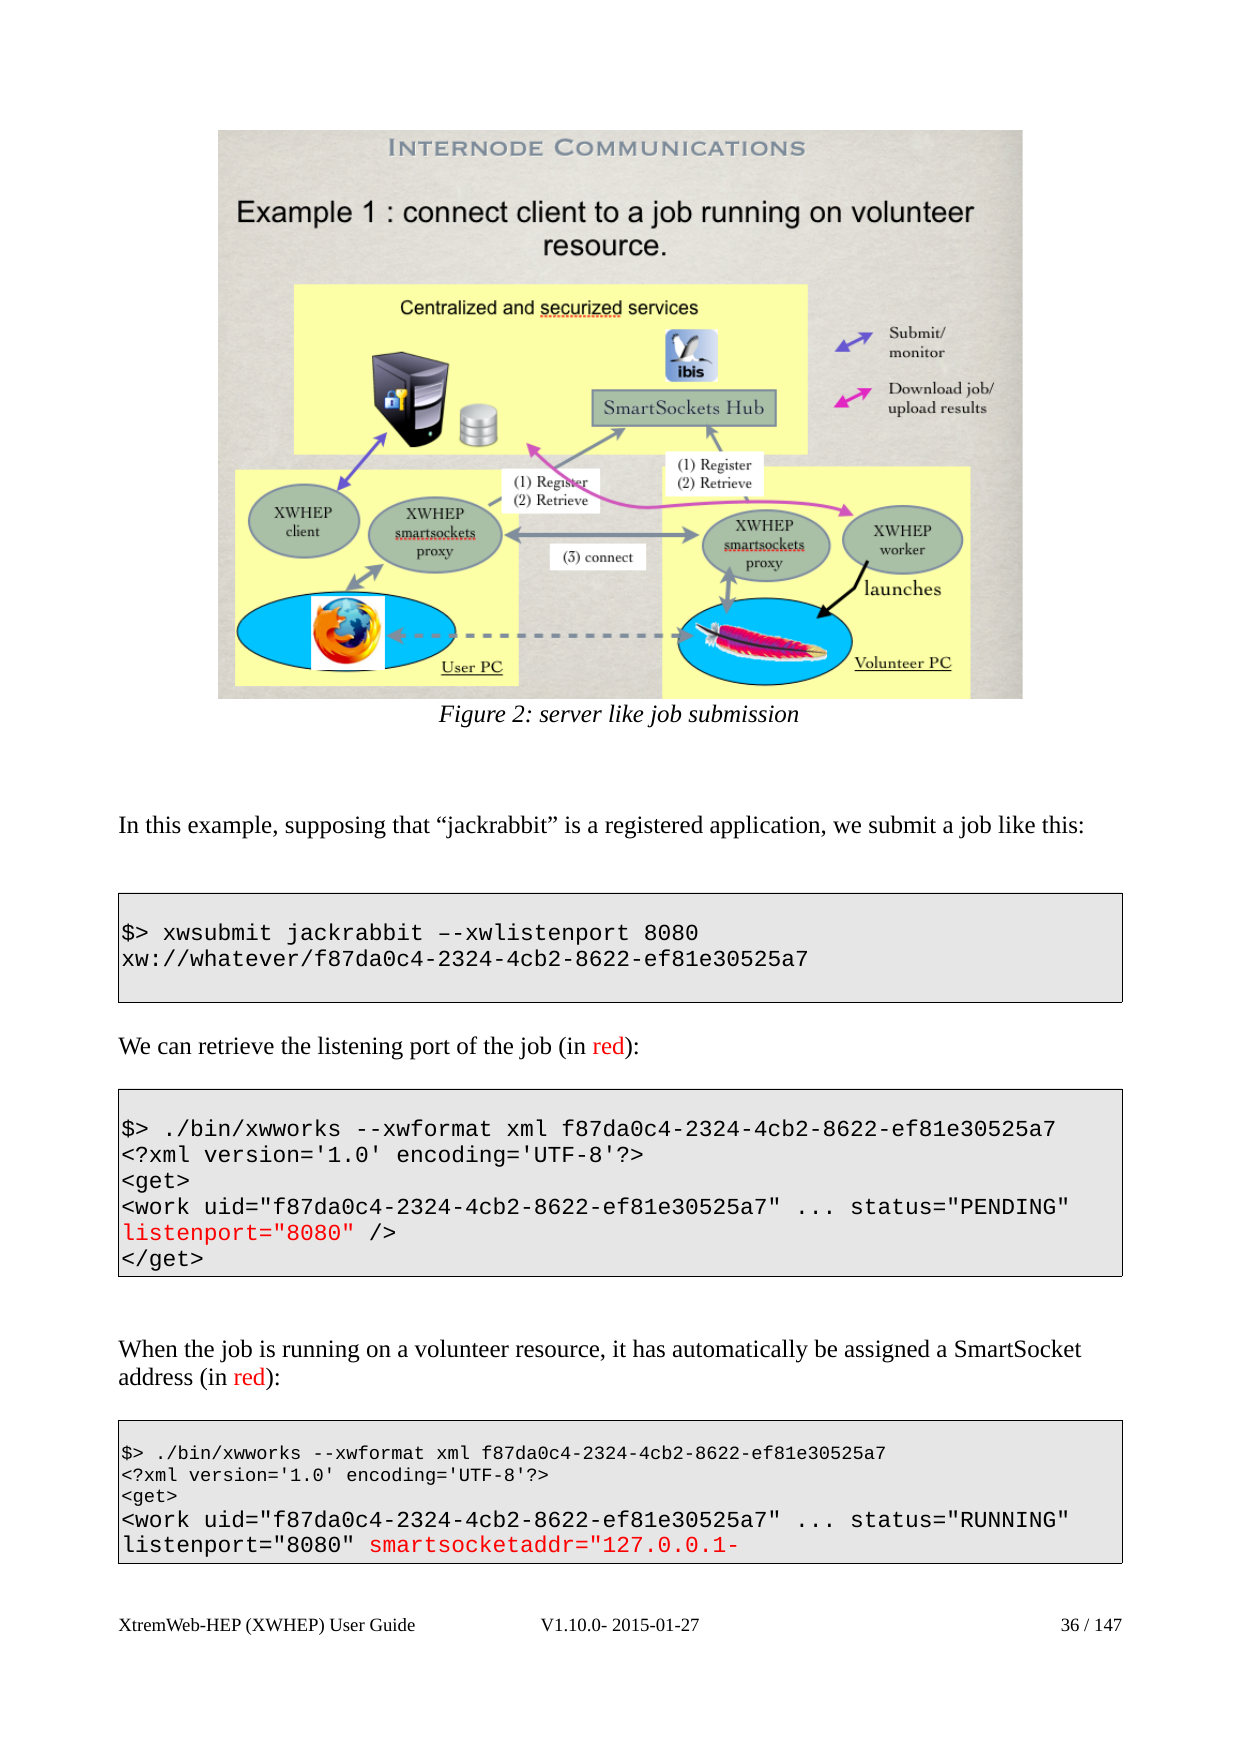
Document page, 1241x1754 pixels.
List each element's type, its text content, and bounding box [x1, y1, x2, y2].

text When the job is running on a volunteer resource, it has automatically be assigned a SmartSocket address (in red): [118, 1334, 1122, 1391]
text <work uid="f87da0c4-2324-4cb2-8622-ef81e30525a7" ... status="PENDING" listenport="8080" /> [119, 1192, 1122, 1244]
text </get> [119, 1244, 1122, 1276]
text $> ./bin/xwworks --xwformat xml f87da0c4-2324-4cb2-8622-ef81e30525a7 [119, 1441, 1122, 1462]
text <get> [119, 1484, 1122, 1505]
text We can retrieve the listening port of the job (in red): [118, 1031, 1122, 1060]
picture [218, 130, 1023, 699]
text $> xwsubmit jackrabbit –-xwlistenport 8080 [119, 918, 1122, 944]
text <work uid="f87da0c4-2324-4cb2-8622-ef81e30525a7" ... status="RUNNING" listenport="8080" smartsocketaddr="127.0.0.1- [119, 1505, 1122, 1563]
text $> ./bin/xwworks --xwformat xml f87da0c4-2324-4cb2-8622-ef81e30525a7 [119, 1114, 1122, 1140]
text <get> [119, 1166, 1122, 1192]
text xw://whatever/f87da0c4-2324-4cb2-8622-ef81e30525a7 [119, 944, 1122, 970]
text <?xml version='1.0' encoding='UTF-8'?> [119, 1140, 1122, 1166]
text In this example, supposing that “jackrabbit” is a registered application, we submit a job like this: [118, 810, 1122, 839]
text <?xml version='1.0' encoding='UTF-8'?> [119, 1462, 1122, 1484]
text Figure 2: server like job submission [218, 699, 1022, 727]
